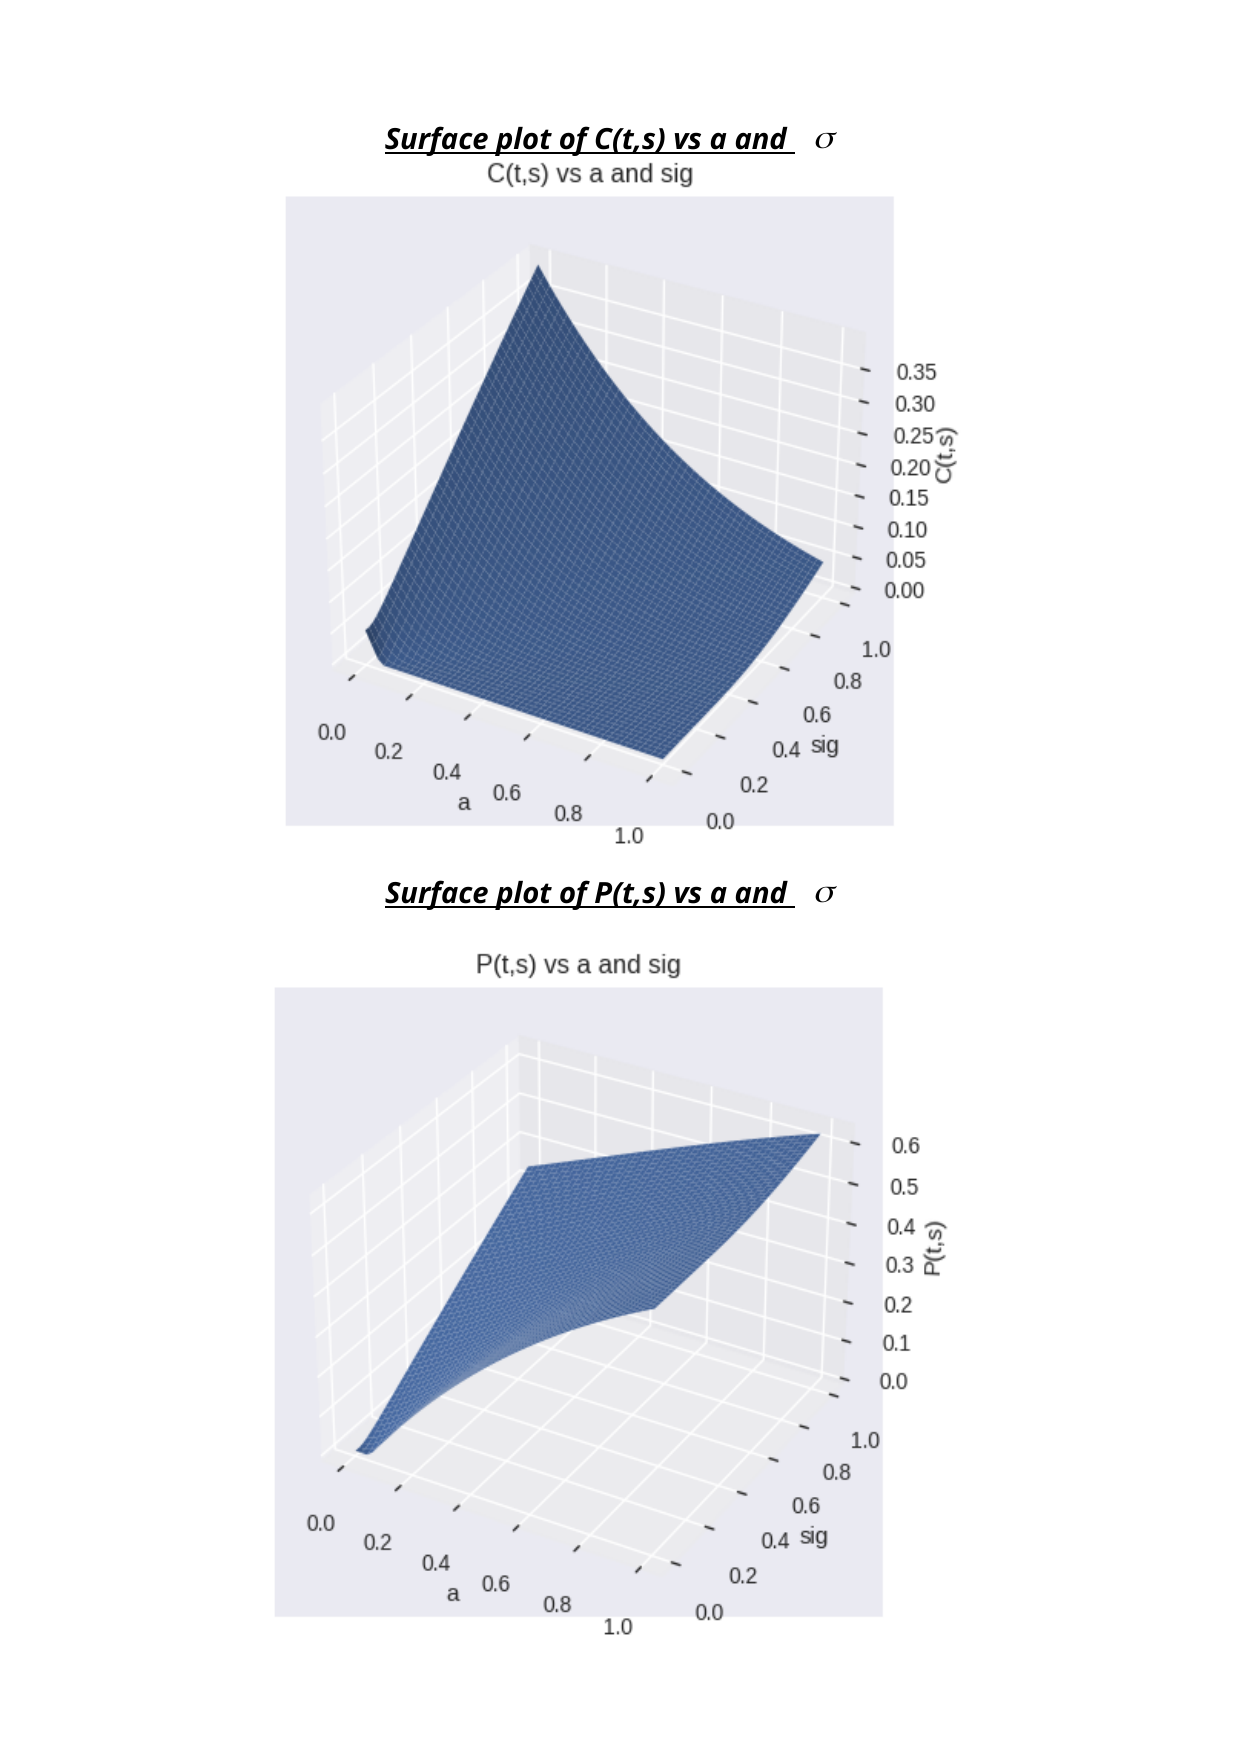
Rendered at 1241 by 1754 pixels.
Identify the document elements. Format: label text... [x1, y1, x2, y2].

picture [252, 949, 966, 1649]
text Surface plot of C(t,s) vs a and [118, 118, 1122, 158]
text Surface plot of P(t,s) vs a and [118, 872, 1122, 912]
picture [263, 157, 977, 858]
